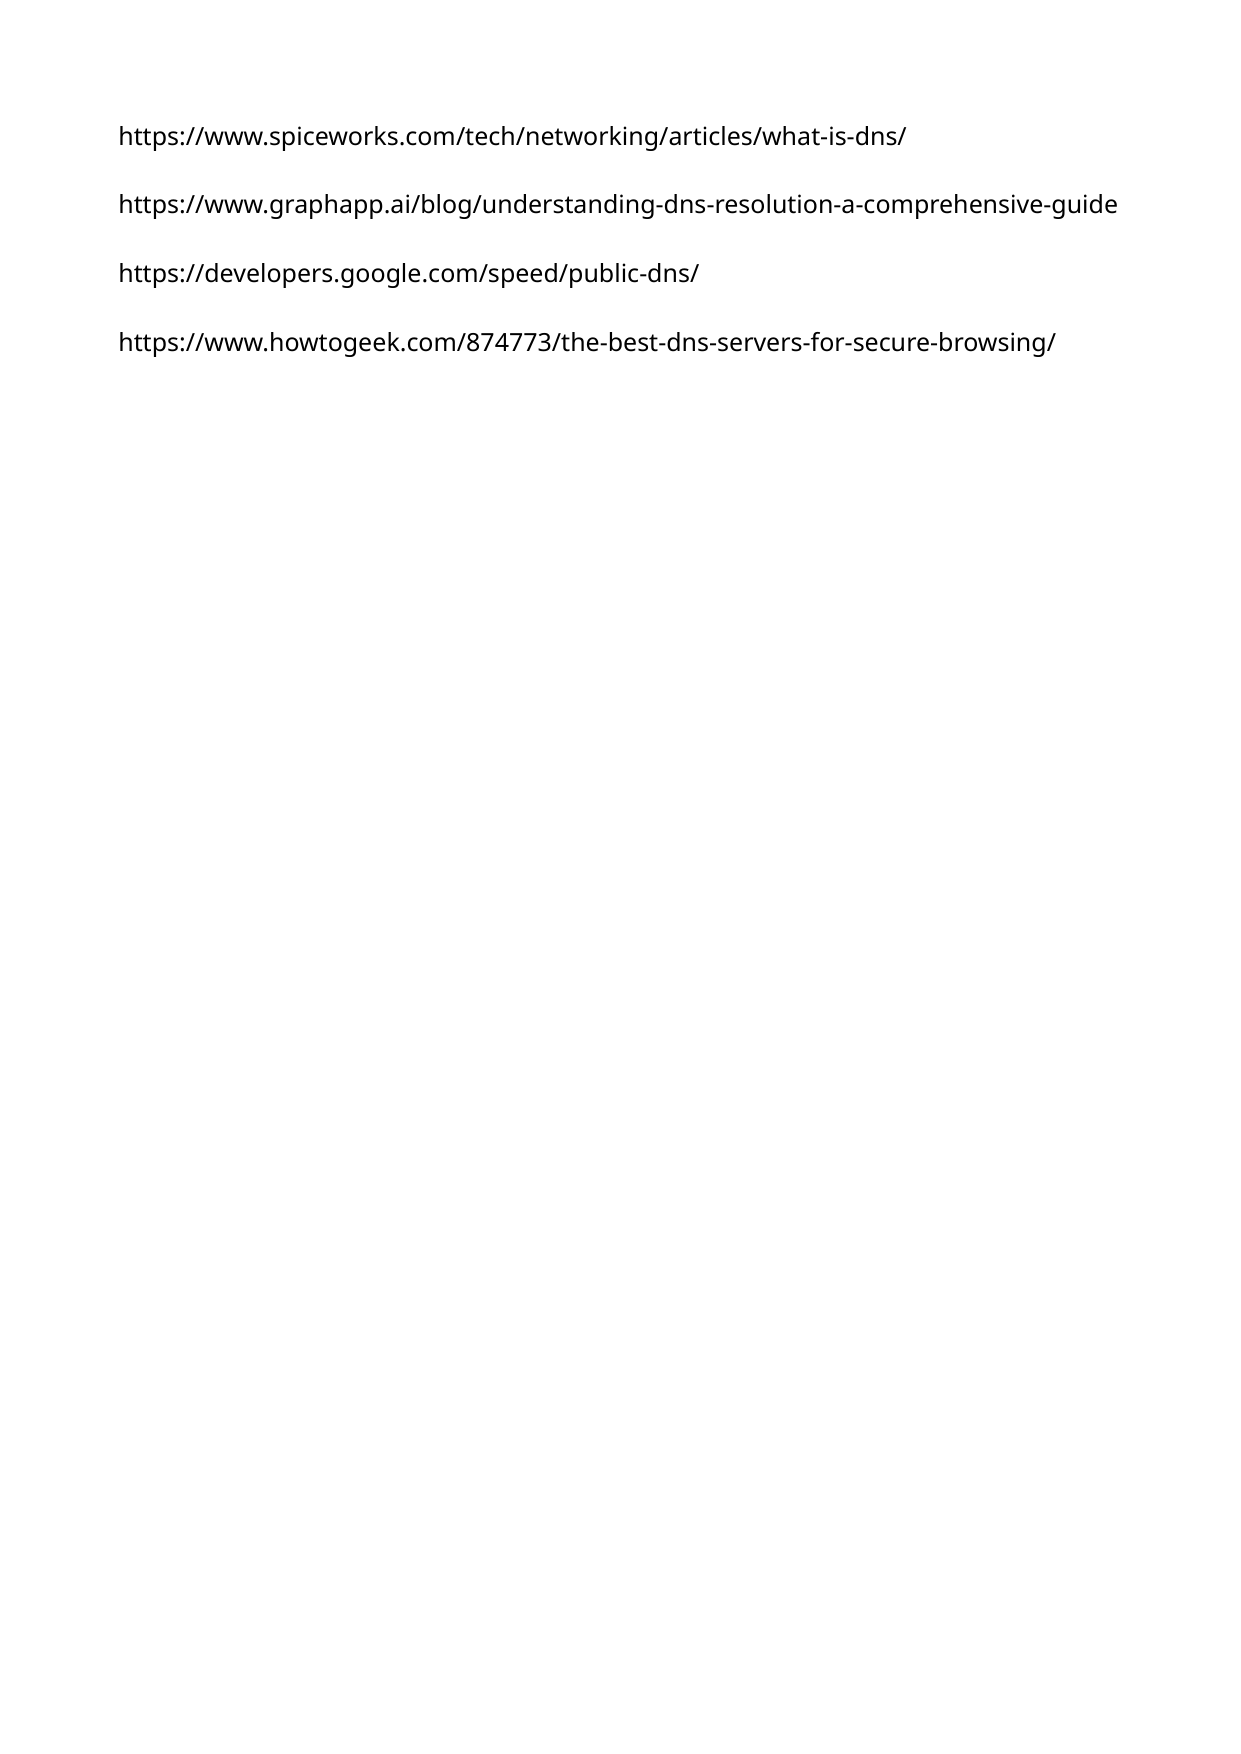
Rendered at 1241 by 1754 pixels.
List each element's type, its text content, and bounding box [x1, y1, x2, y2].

text https://developers.google.com/speed/public-dns/ [118, 256, 1122, 290]
text https://www.graphapp.ai/blog/understanding-dns-resolution-a-comprehensive-guide [118, 187, 1122, 221]
text https://www.spiceworks.com/tech/networking/articles/what-is-dns/ [118, 118, 1122, 152]
text https://www.howtogeek.com/874773/the-best-dns-servers-for-secure-browsing/ [118, 325, 1122, 359]
